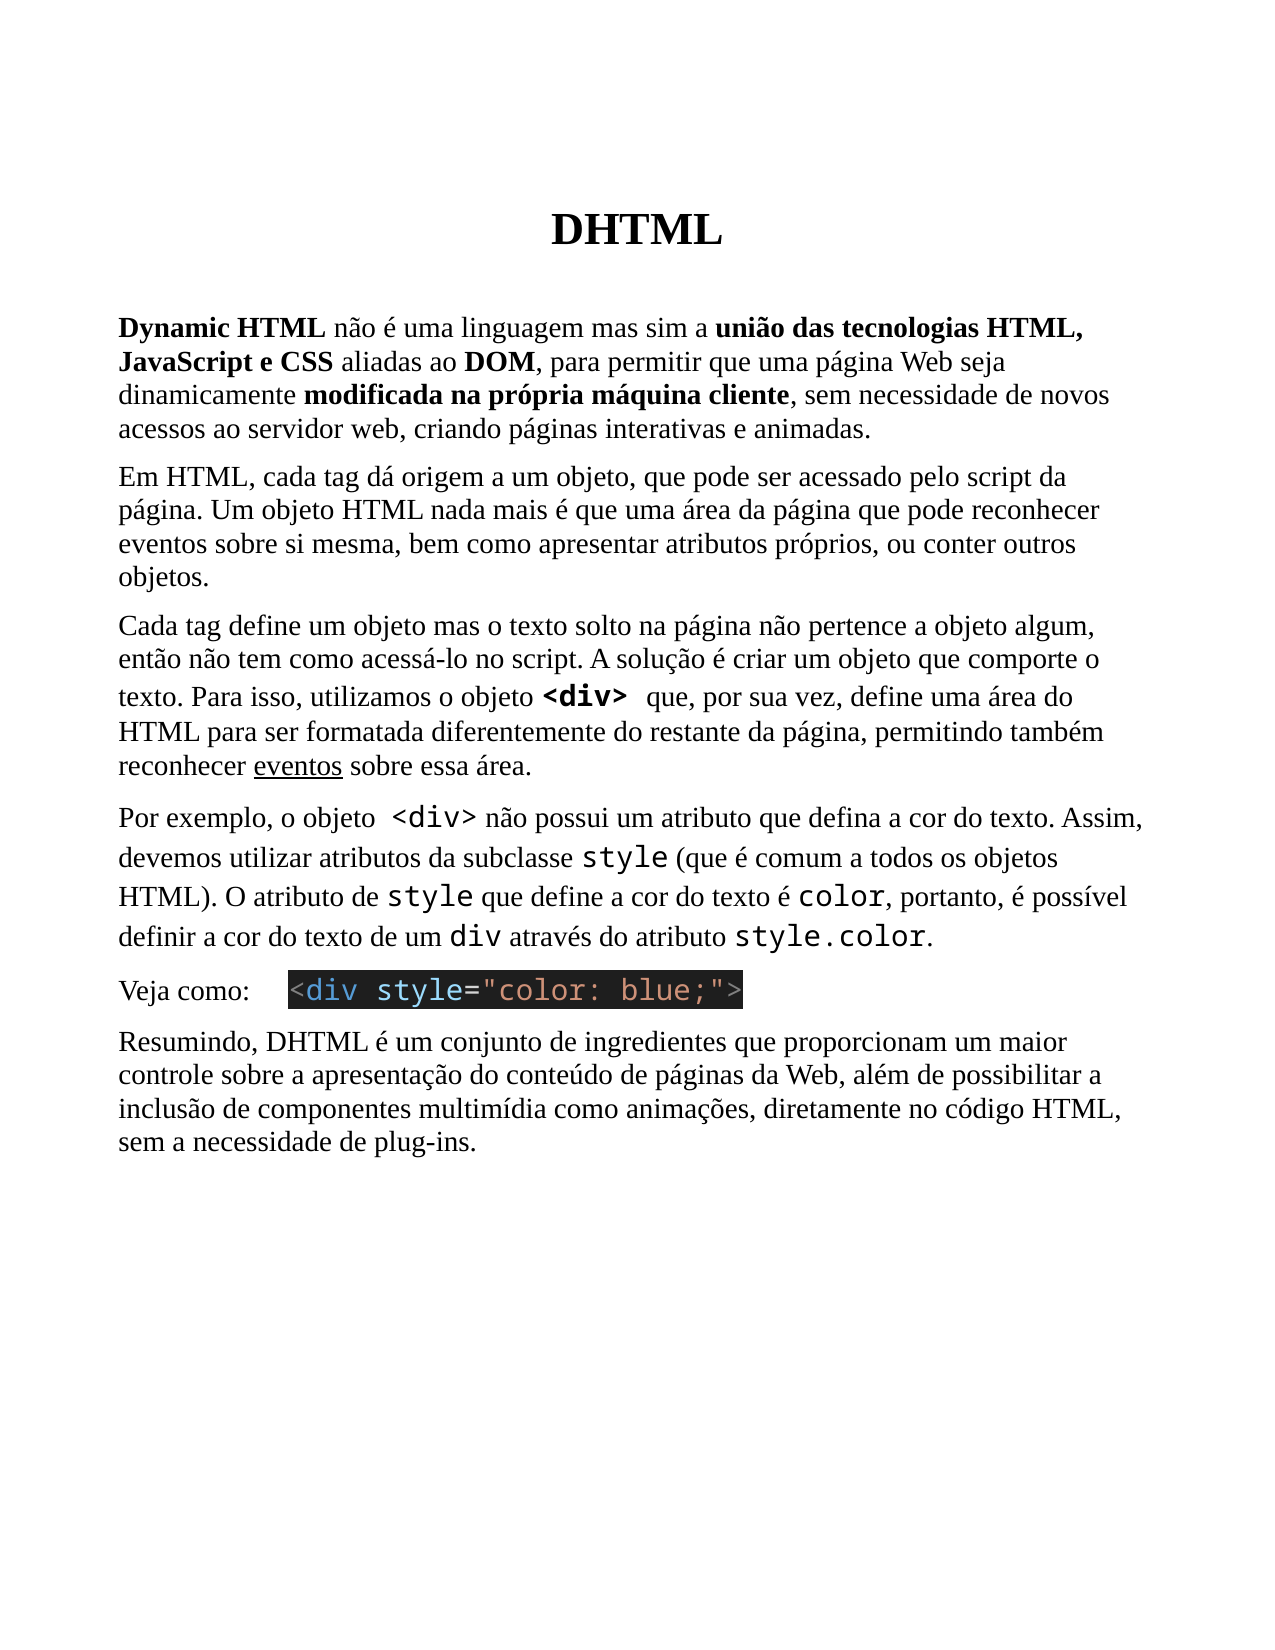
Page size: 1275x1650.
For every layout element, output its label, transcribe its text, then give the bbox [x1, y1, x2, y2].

text Dynamic HTML não é uma linguagem mas sim a união das tecnologias HTML, JavaScript e CSS aliadas ao DOM, para permitir que uma página Web seja dinamicamente modificada na própria máquina cliente, sem necessidade de novos acessos ao servidor web, criando páginas interativas e animadas. [118, 310, 1157, 444]
text Por exemplo, o objeto <div> não possui um atributo que defina a cor do texto. Assim, devemos utilizar atributos da subclasse style (que é comum a todos os objetos HTML). O atributo de style que define a cor do texto é color, portanto, é possível definir a cor do texto de um div através do atributo style.color. [118, 796, 1157, 955]
text Resumindo, DHTML é um conjunto de ingredientes que proporcionam um maior controle sobre a apresentação do conteúdo de páginas da Web, além de possibilitar a inclusão de componentes multimídia como animações, diretamente no código HTML, sem a necessidade de plug-ins. [118, 1024, 1157, 1158]
subtitle DHTML [118, 201, 1157, 298]
text Veja como: <div style="color: blue;"> [118, 969, 1157, 1009]
text Em HTML, cada tag dá origem a um objeto, que pode ser acessado pelo script da página. Um objeto HTML nada mais é que uma área da página que pode reconhecer eventos sobre si mesma, bem como apresentar atributos próprios, ou conter outros objetos. [118, 459, 1157, 593]
text Cada tag define um objeto mas o texto solto na página não pertence a objeto algum, então não tem como acessá-lo no script. A solução é criar um objeto que comporte o texto. Para isso, utilizamos o objeto <div> que, por sua vez, define uma área do HTML para ser formatada diferentemente do restante da página, permitindo também reconhecer eventos sobre essa área. [118, 608, 1157, 782]
